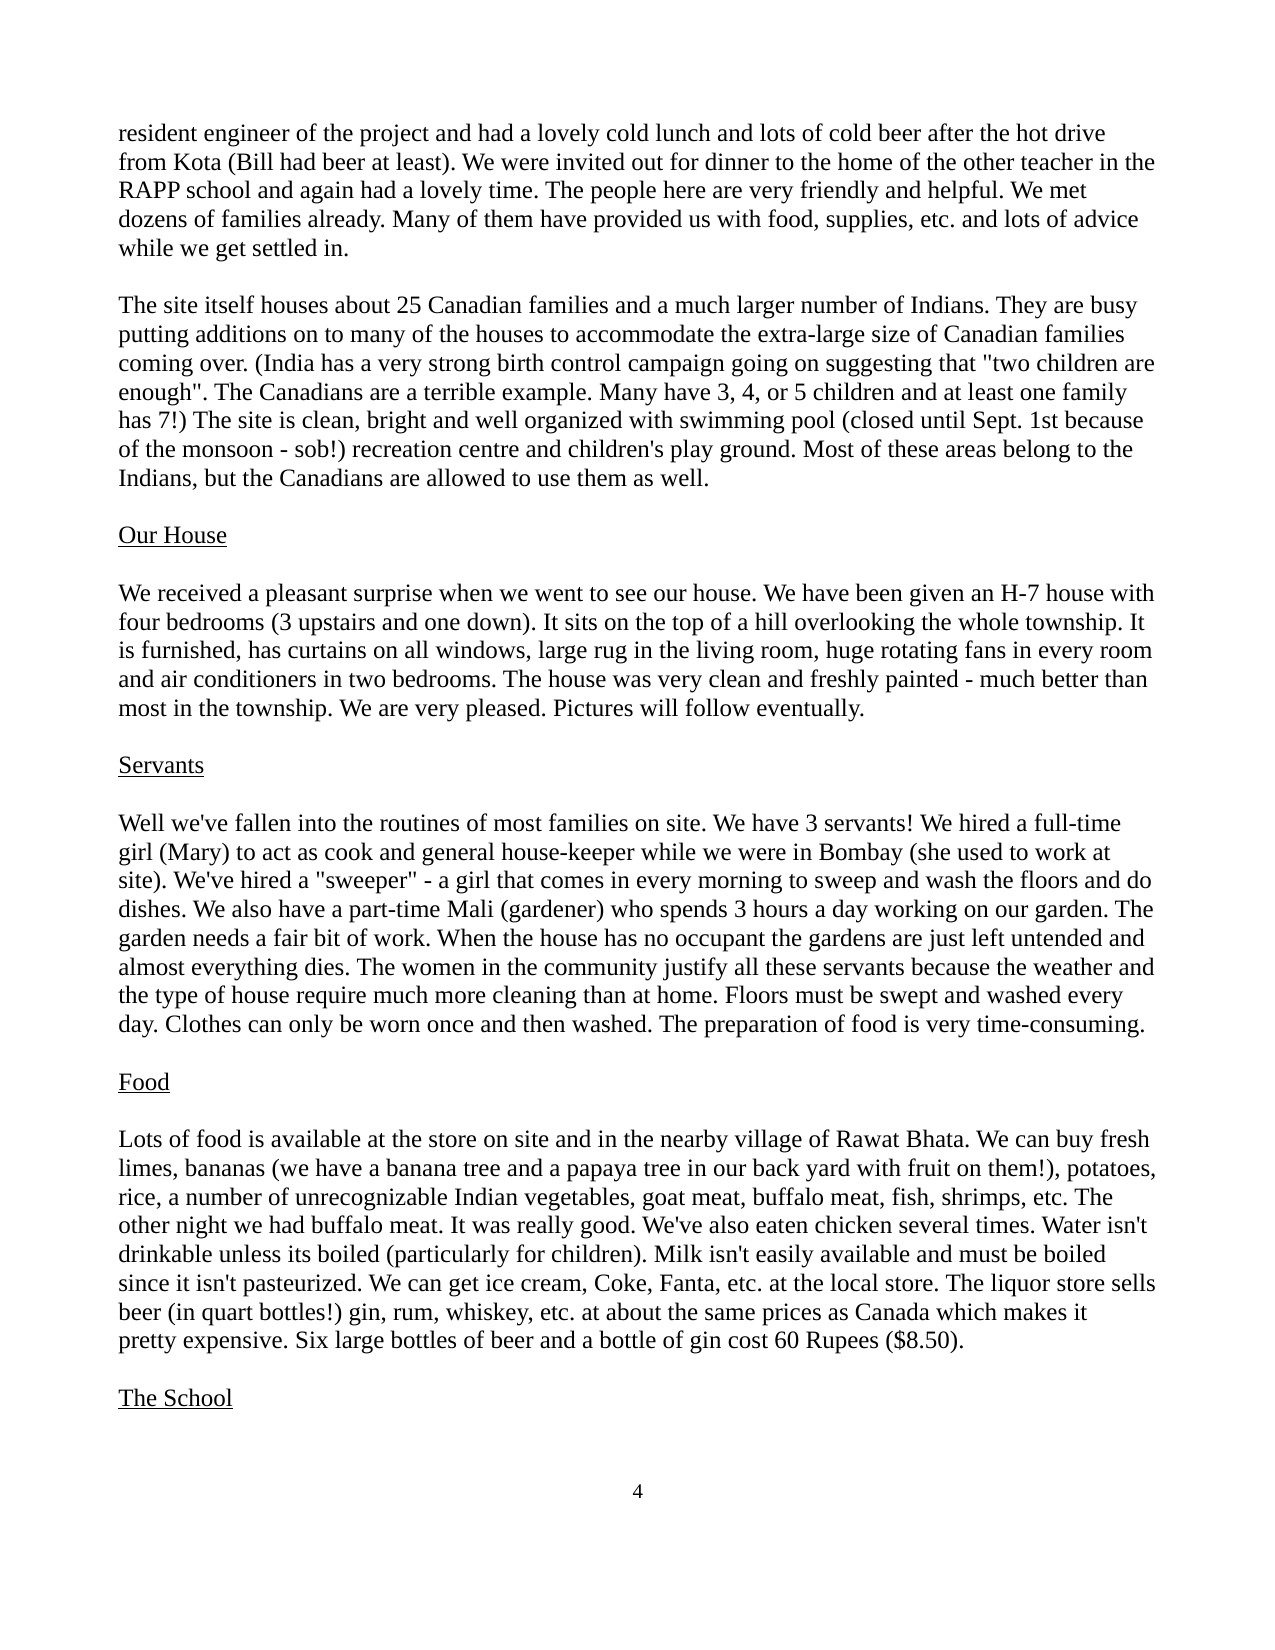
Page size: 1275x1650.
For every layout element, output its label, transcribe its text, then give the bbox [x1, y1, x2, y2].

text Food [118, 1067, 1157, 1096]
text We received a pleasant surprise when we went to see our house. We have been given an H-7 house with four bedrooms (3 upstairs and one down). It sits on the top of a hill overlooking the whole township. It is furnished, has curtains on all windows, large rug in the living room, huge rotating fans in every room and air conditioners in two bedrooms. The house was very clean and freshly painted - much better than most in the township. We are very pleased. Pictures will follow eventually. [118, 578, 1157, 722]
text from Kota (Bill had beer at least). We were invited out for dinner to the home of the other teacher in the RAPP school and again had a lovely time. The people here are very friendly and helpful. We met dozens of families already. Many of them have provided us with food, supplies, etc. and lots of advice while we get settled in. [118, 147, 1157, 262]
text The site itself houses about 25 Canadian families and a much larger number of Indians. They are busy putting additions on to many of the houses to accommodate the extra-large size of Canadian families coming over. (India has a very strong birth control campaign going on suggesting that "two children are enough". The Canadians are a terrible example. Many have 3, 4, or 5 children and at least one family has 7!) The site is clean, bright and well organized with swimming pool (closed until Sept. 1st because of the monsoon - sob!) recreation centre and children's play ground. Most of these areas belong to the Indians, but the Canadians are allowed to use them as well. [118, 291, 1157, 492]
text Servants [118, 751, 1157, 779]
text Lots of food is available at the store on site and in the nearby village of Rawat Bhata. We can buy fresh [118, 1124, 1157, 1153]
text limes, bananas (we have a banana tree and a papaya tree in our back yard with fruit on them!), potatoes, [118, 1153, 1157, 1182]
text rice, a number of unrecognizable Indian vegetables, goat meat, buffalo meat, fish, shrimps, etc. The other night we had buffalo meat. It was really good. We've also eaten chicken several times. Water isn't drinkable unless its boiled (particularly for children). Milk isn't easily available and must be boiled since it isn't pasteurized. We can get ice cream, Coke, Fanta, etc. at the local store. The liquor store sells [118, 1182, 1157, 1297]
text Our House [118, 521, 1157, 549]
text pretty expensive. Six large bottles of beer and a bottle of gin cost 60 Rupees ($8.50). [118, 1326, 1157, 1354]
text resident engineer of the project and had a lovely cold lunch and lots of cold beer after the hot drive [118, 118, 1157, 147]
text beer (in quart bottles!) gin, rum, whiskey, etc. at about the same prices as Canada which makes it [118, 1297, 1157, 1326]
text girl (Mary) to act as cook and general house-keeper while we were in Bombay (she used to work at site). We've hired a "sweeper" - a girl that comes in every morning to sweep and wash the floors and do dishes. We also have a part-time Mali (gardener) who spends 3 hours a day working on our garden. The garden needs a fair bit of work. When the house has no occupant the gardens are just left untended and almost everything dies. The women in the community justify all these servants because the weather and the type of house require much more cleaning than at home. Floors must be swept and washed every day. Clothes can only be worn once and then washed. The preparation of food is very time-consuming. [118, 837, 1157, 1038]
text Well we've fallen into the routines of most families on site. We have 3 servants! We hired a full-time [118, 808, 1157, 837]
text The School [118, 1383, 1157, 1412]
